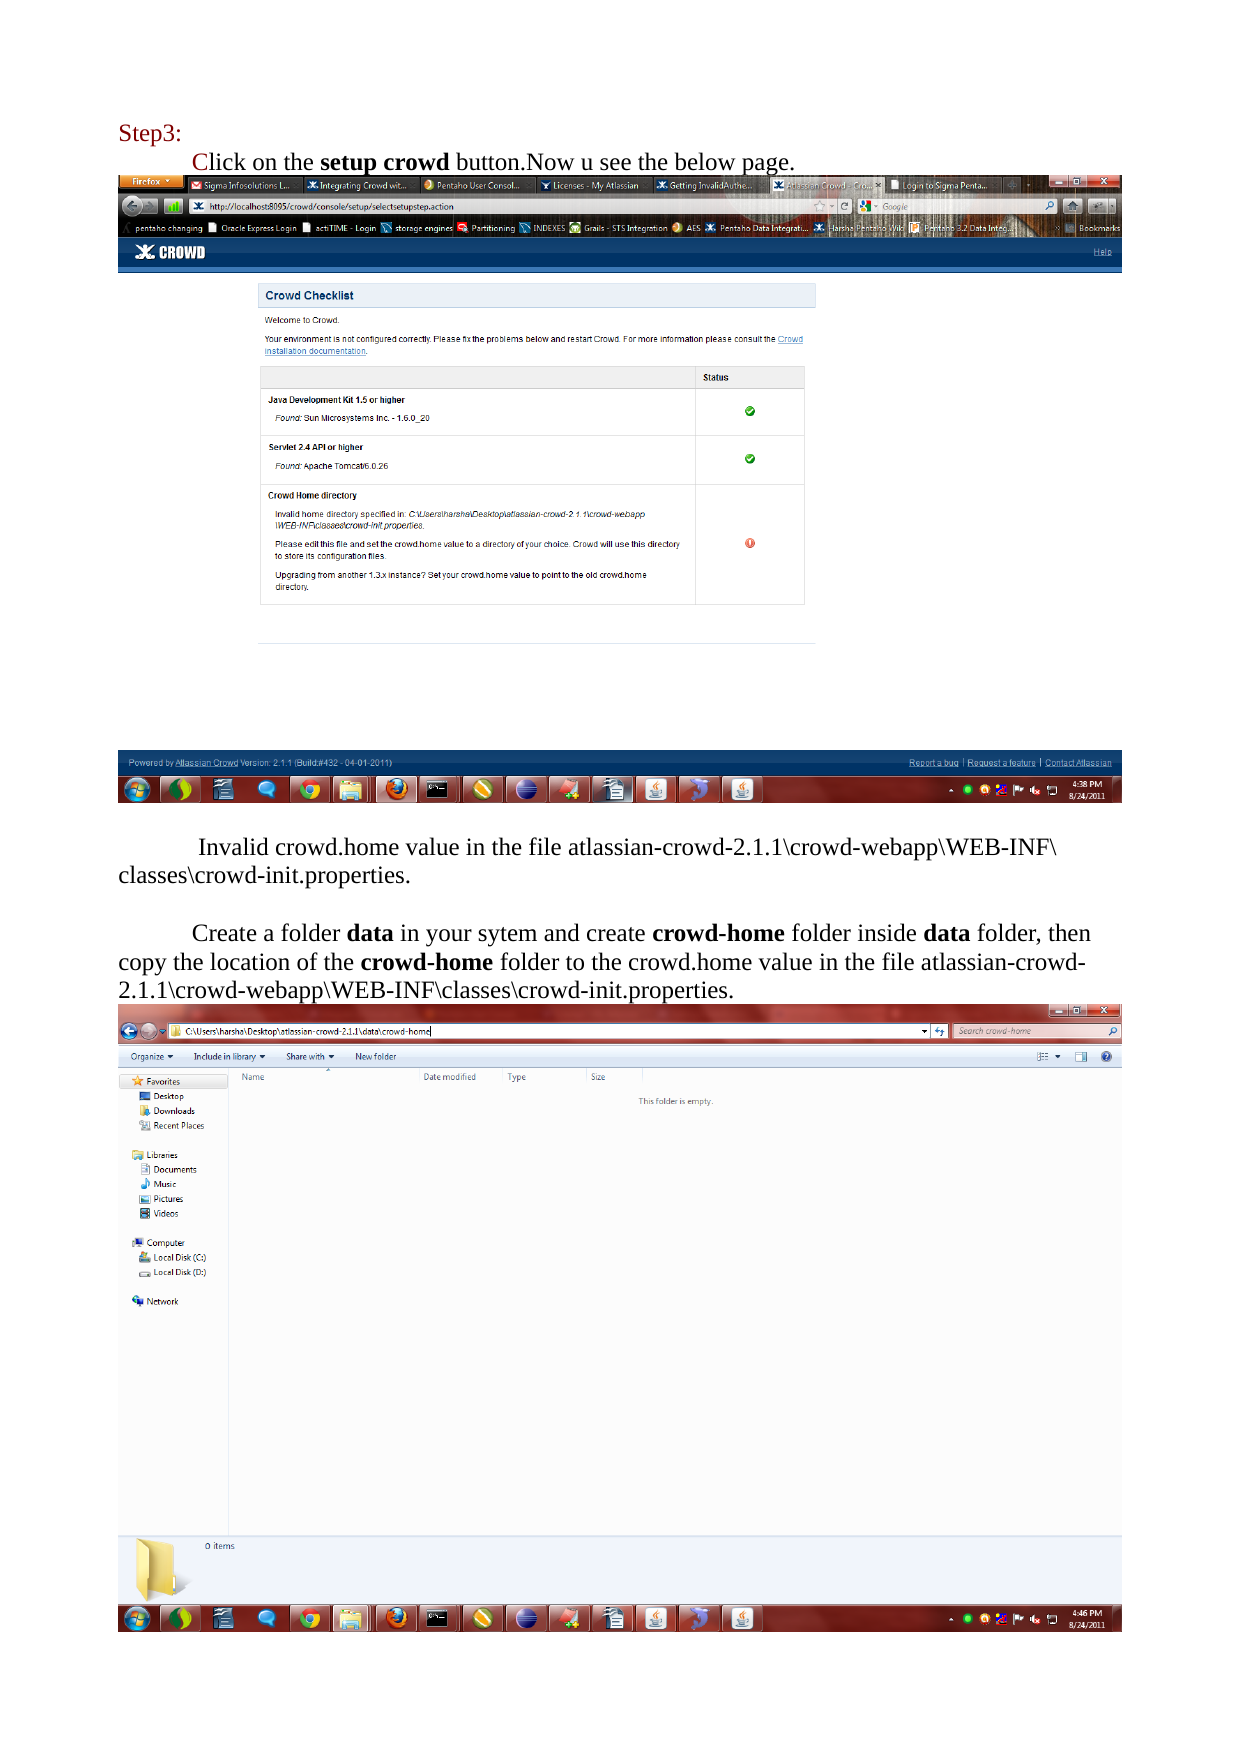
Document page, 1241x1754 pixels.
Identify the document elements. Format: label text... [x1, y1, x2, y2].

text Create a folder data in your sytem and create crowd-home folder inside data folder, then copy the location of the crowd-home folder to the crowd.home value in the file atlassian-crowd-2.1.1\crowd-webapp\WEB-INF\classes\crowd-init.properties. [118, 918, 1122, 1004]
picture [118, 1004, 1122, 1632]
picture [118, 175, 1122, 803]
text Step3: [118, 118, 1122, 147]
text Invalid crowd.home value in the file atlassian-crowd-2.1.1\crowd-webapp\WEB-INF\classes\crowd-init.properties. [118, 832, 1122, 889]
text Click on the setup crowd button.Now u see the below page. [118, 147, 1122, 175]
